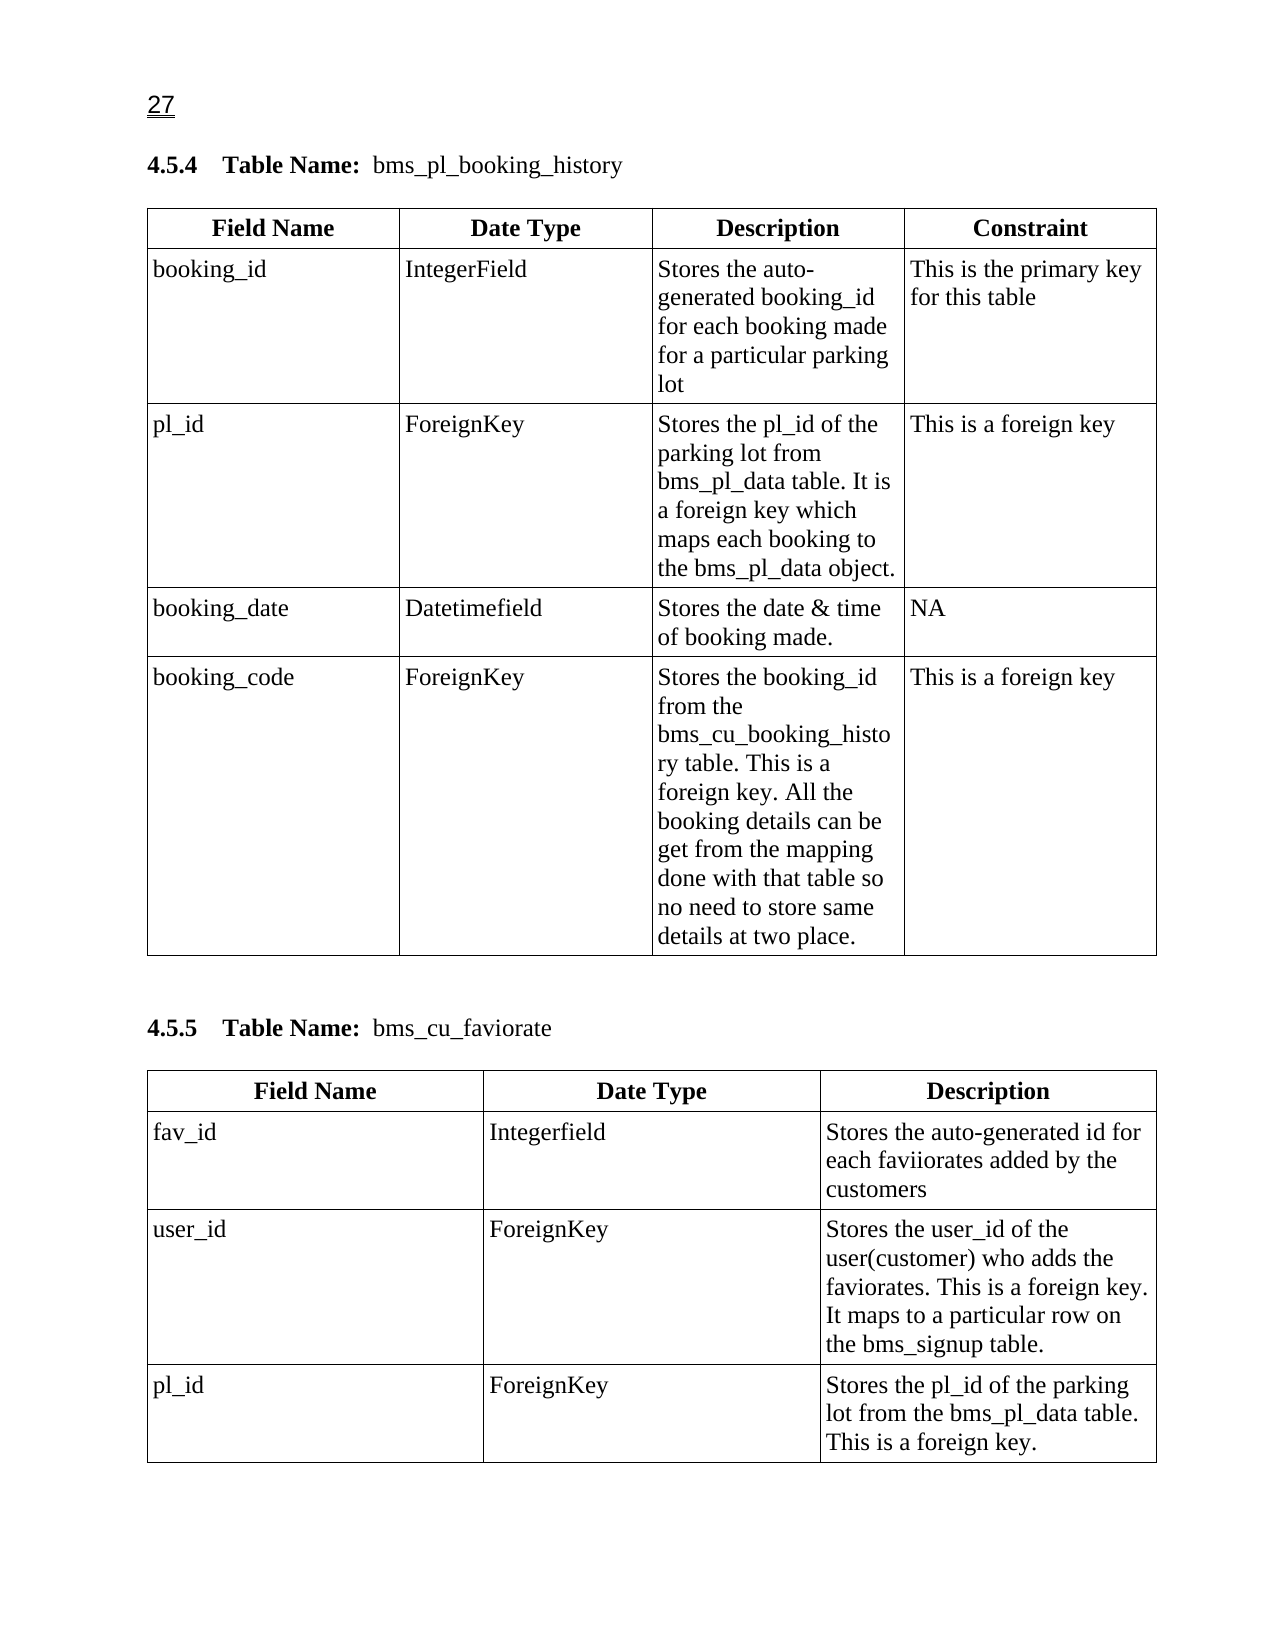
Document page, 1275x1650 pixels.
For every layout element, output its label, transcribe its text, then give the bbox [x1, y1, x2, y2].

table_cell Stores the auto-generated booking_id for each booking made for a particular parking lot [653, 249, 904, 403]
table_cell Integerfield [484, 1112, 820, 1208]
table_cell fav_id [148, 1112, 483, 1208]
table_header Field Name [148, 209, 399, 248]
text 4.5.5 Table Name: bms_cu_faviorate [147, 1013, 1156, 1042]
table_cell pl_id [148, 404, 399, 587]
table_header Date Type [400, 209, 652, 248]
table_cell Stores the booking_id from the bms_cu_booking_history table. This is a foreign key. All the booking details can be get from the mapping done with that table so no need to store same details at two place. [653, 657, 904, 955]
table_cell pl_id [148, 1365, 483, 1462]
table_cell booking_date [148, 588, 399, 656]
table_cell Stores the pl_id of the parking lot from bms_pl_data table. It is a foreign key which maps each booking to the bms_pl_data object. [653, 404, 904, 587]
table_cell Stores the pl_id of the parking lot from the bms_pl_data table. This is a foreign key. [821, 1365, 1156, 1462]
table_cell ForeignKey [484, 1210, 820, 1364]
table_cell This is the primary key for this table [905, 249, 1156, 403]
table_cell NA [905, 588, 1156, 656]
table_cell Stores the user_id of the user(customer) who adds the faviorates. This is a foreign key. It maps to a particular row on the bms_signup table. [821, 1210, 1156, 1364]
table_cell booking_id [148, 249, 399, 403]
table_cell IntegerField [400, 249, 652, 403]
table_header Description [653, 209, 904, 248]
table_cell ForeignKey [484, 1365, 820, 1462]
table_cell user_id [148, 1210, 483, 1364]
table_cell booking_code [148, 657, 399, 955]
table_cell This is a foreign key [905, 657, 1156, 955]
table_cell ForeignKey [400, 404, 652, 587]
table_cell ForeignKey [400, 657, 652, 955]
text 4.5.4 Table Name: bms_pl_booking_history [147, 150, 1156, 179]
table_header Constraint [905, 209, 1156, 248]
table_header Date Type [484, 1071, 820, 1111]
table_cell Datetimefield [400, 588, 652, 656]
table_header Description [821, 1071, 1156, 1111]
table_cell This is a foreign key [905, 404, 1156, 587]
table_cell Stores the auto-generated id for each faviiorates added by the customers [821, 1112, 1156, 1208]
table_header Field Name [148, 1071, 483, 1111]
table_cell Stores the date & time of booking made. [653, 588, 904, 656]
